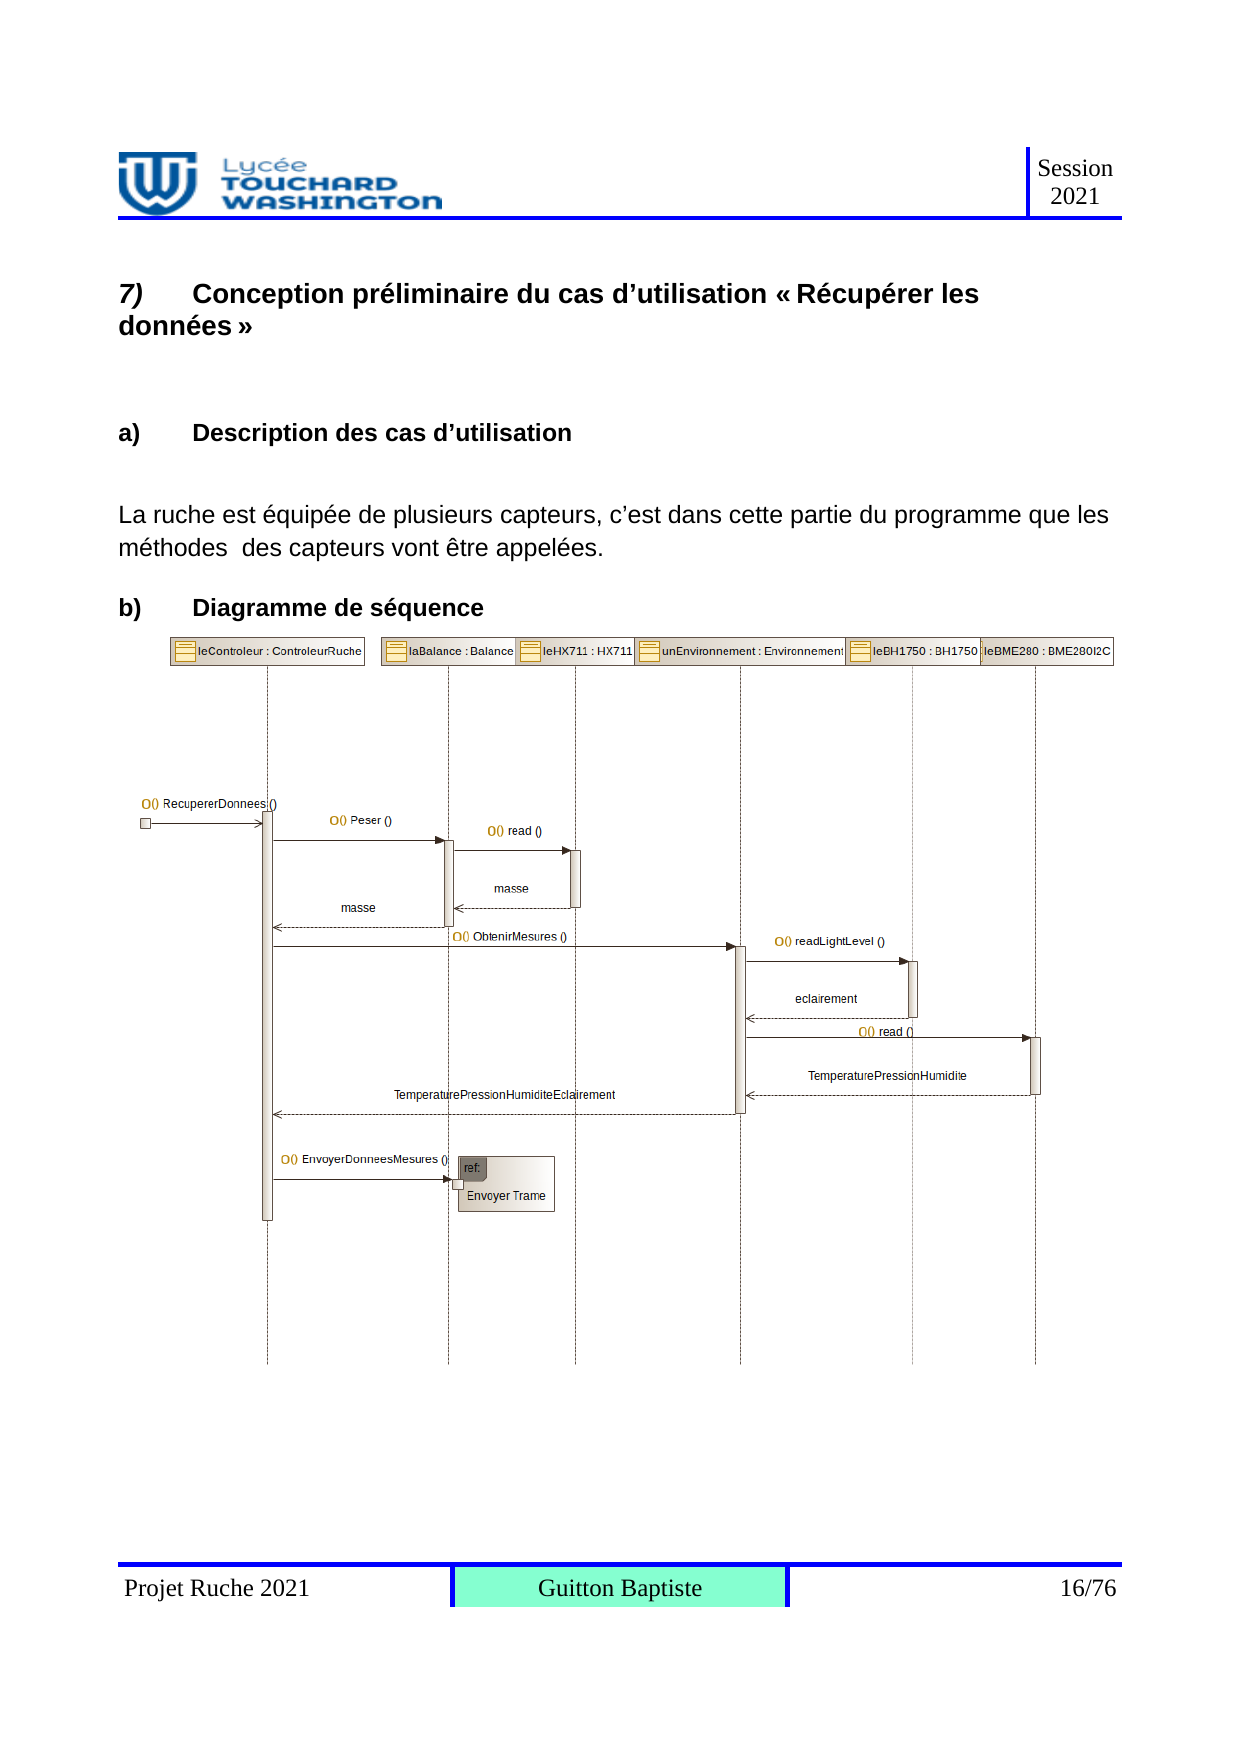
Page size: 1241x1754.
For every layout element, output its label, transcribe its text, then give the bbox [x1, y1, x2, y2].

picture [118, 152, 442, 216]
subtitle Description des cas d’utilisation [118, 418, 1122, 446]
text La ruche est équipée de plusieurs capteurs, c’est dans cette partie du programme que les méthodes des capteurs vont être appelées. [118, 500, 1122, 562]
subtitle Diagramme de séquence [118, 593, 1122, 622]
picture [118, 628, 1123, 1374]
subtitle Conception préliminaire du cas d’utilisation « Récupérer les données » [118, 278, 1122, 342]
